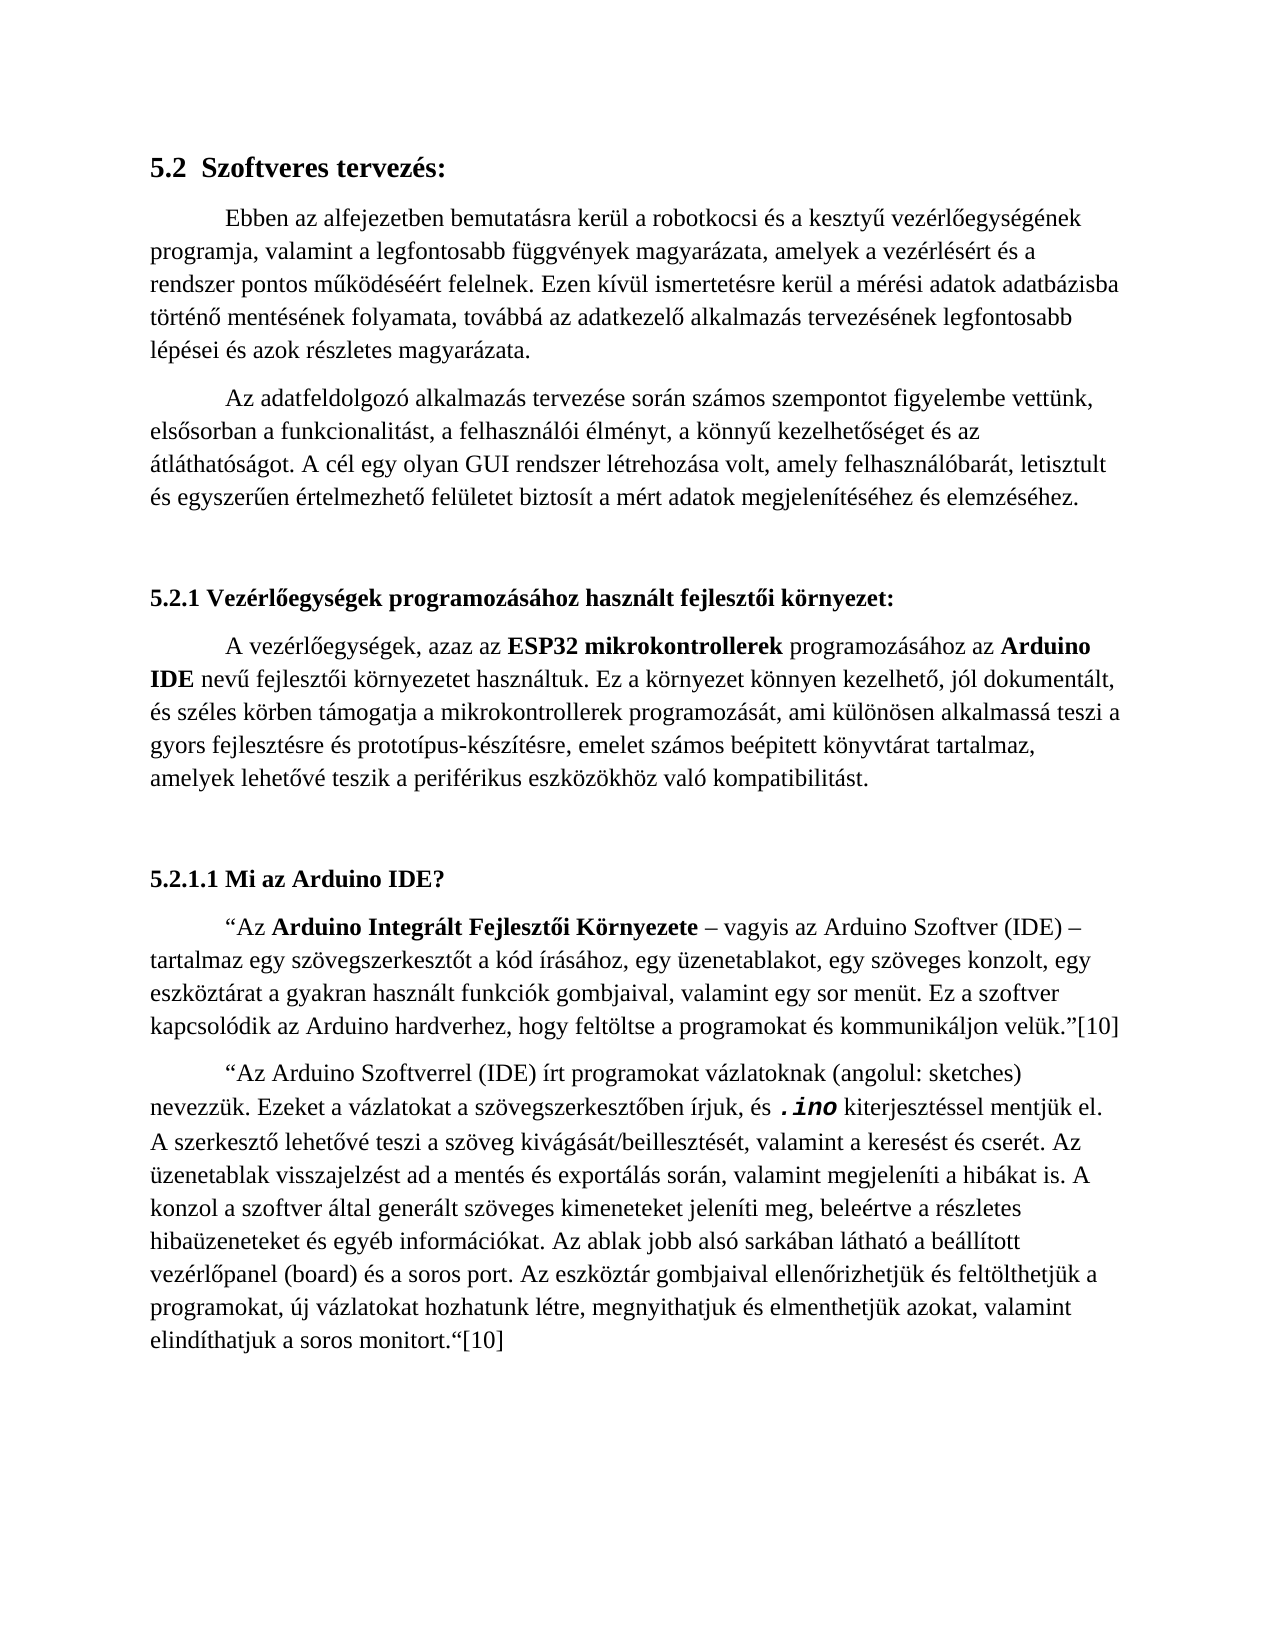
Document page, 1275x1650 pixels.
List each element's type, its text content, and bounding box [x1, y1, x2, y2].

text 5.2.1 Vezérlőegységek programozásához használt fejlesztői környezet: [150, 583, 1125, 612]
text 5.2.1.1 Mi az Arduino IDE? [150, 864, 1125, 893]
text Ebben az alfejezetben bemutatásra kerül a robotkocsi és a kesztyű vezérlőegységének programja, valamint a legfontosabb függvények magyarázata, amelyek a vezérlésért és a rendszer pontos működéséért felelnek. Ezen kívül ismertetésre kerül a mérési adatok adatbázisba történő mentésének folyamata, továbbá az adatkezelő alkalmazás tervezésének legfontosabb lépései és azok részletes magyarázata. [150, 203, 1125, 364]
text Az adatfeldolgozó alkalmazás tervezése során számos szempontot figyelembe vettünk, elsősorban a funkcionalitást, a felhasználói élményt, a könnyű kezelhetőséget és az átláthatóságot. A cél egy olyan GUI rendszer létrehozása volt, amely felhasználóbarát, letisztult és egyszerűen értelmezhető felületet biztosít a mért adatok megjelenítéséhez és elemzéséhez. [150, 383, 1125, 511]
text “Az Arduino Szoftverrel (IDE) írt programokat vázlatoknak (angolul: sketches) nevezzük. Ezeket a vázlatokat a szövegszerkesztőben írjuk, és .ino kiterjesztéssel mentjük el. A szerkesztő lehetővé teszi a szöveg kivágását/beillesztését, valamint a keresést és cserét. Az üzenetablak visszajelzést ad a mentés és exportálás során, valamint megjeleníti a hibákat is. A konzol a szoftver által generált szöveges kimeneteket jeleníti meg, beleértve a részletes hibaüzeneteket és egyéb információkat. Az ablak jobb alsó sarkában látható a beállított vezérlőpanel (board) és a soros port. Az eszköztár gombjaival ellenőrizhetjük és feltölthetjük a programokat, új vázlatokat hozhatunk létre, megnyithatjuk és elmenthetjük azokat, valamint elindíthatjuk a soros monitort.“[10] [150, 1058, 1125, 1353]
text A vezérlőegységek, azaz az ESP32 mikrokontrollerek programozásához az Arduino IDE nevű fejlesztői környezetet használtuk. Ez a környezet könnyen kezelhető, jól dokumentált, és széles körben támogatja a mikrokontrollerek programozását, ami különösen alkalmassá teszi a gyors fejlesztésre és prototípus-készítésre, emelet számos beépitett könyvtárat tartalmaz, amelyek lehetővé teszik a periférikus eszközökhöz való kompatibilitást. [150, 631, 1125, 792]
text “Az Arduino Integrált Fejlesztői Környezete – vagyis az Arduino Szoftver (IDE) – tartalmaz egy szövegszerkesztőt a kód írásához, egy üzenetablakot, egy szöveges konzolt, egy eszköztárat a gyakran használt funkciók gombjaival, valamint egy sor menüt. Ez a szoftver kapcsolódik az Arduino hardverhez, hogy feltöltse a programokat és kommunikáljon velük.”[10] [150, 912, 1125, 1040]
text 5.2 Szoftveres tervezés: [150, 150, 1125, 183]
